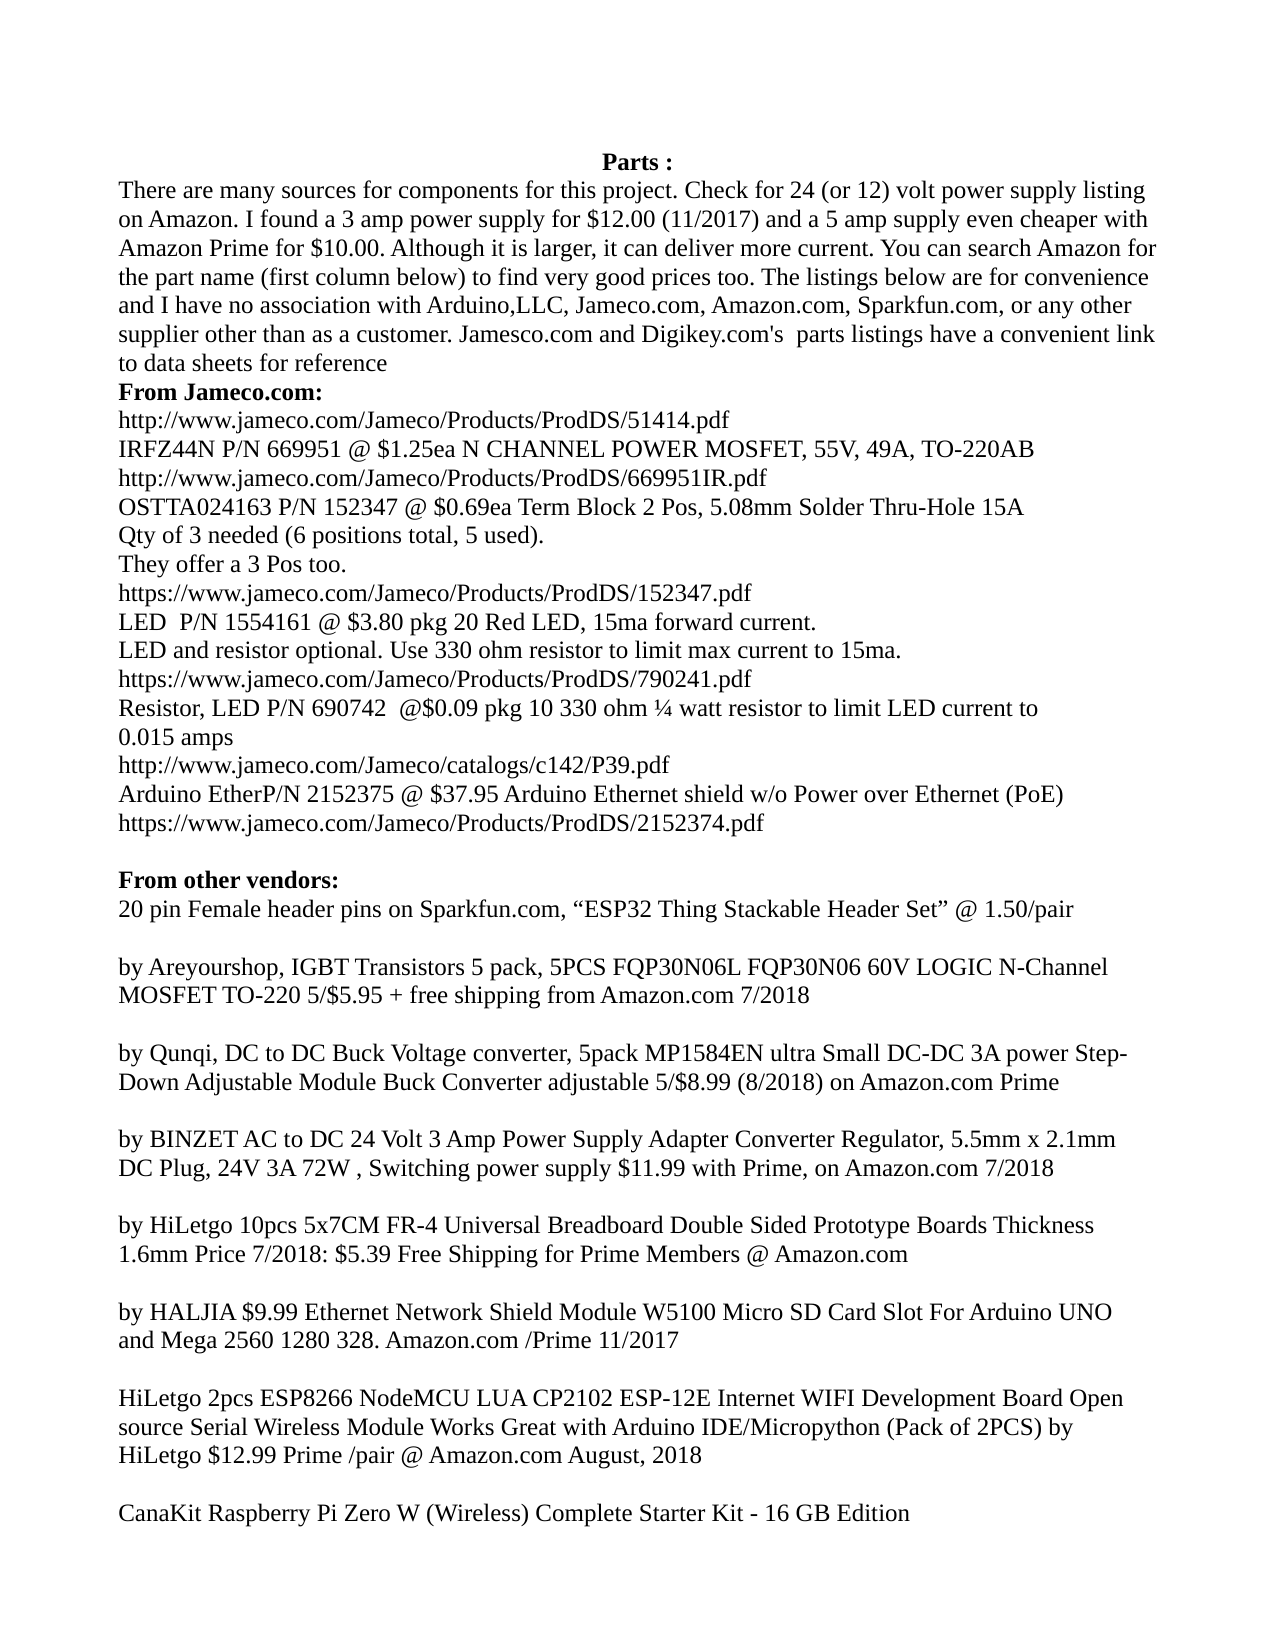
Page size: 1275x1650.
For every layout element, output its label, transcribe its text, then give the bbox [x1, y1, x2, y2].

text by Areyourshop, IGBT Transistors 5 pack, 5PCS FQP30N06L FQP30N06 60V LOGIC N-Channel [118, 952, 1157, 981]
text Resistor, LED P/N 690742 @$0.09 pkg 10 330 ohm ¼ watt resistor to limit LED current to [118, 693, 1157, 722]
text Parts : [118, 147, 1157, 176]
text and I have no association with Arduino,LLC, Jameco.com, Amazon.com, Sparkfun.com, or any other [118, 291, 1157, 319]
text on Amazon. I found a 3 amp power supply for $12.00 (11/2017) and a 5 amp supply even cheaper with [118, 204, 1157, 233]
text From Jameco.com: [118, 377, 1157, 406]
text There are many sources for components for this project. Check for 24 (or 12) volt power supply listing [118, 176, 1157, 204]
text https://www.jameco.com/Jameco/Products/ProdDS/2152374.pdf [118, 808, 1157, 837]
text CanaKit Raspberry Pi Zero W (Wireless) Complete Starter Kit - 16 GB Edition [118, 1498, 1157, 1527]
text by HiLetgo 10pcs 5x7CM FR-4 Universal Breadboard Double Sided Prototype Boards Thickness [118, 1211, 1157, 1239]
text 0.015 amps [118, 722, 1157, 751]
text 20 pin Female header pins on Sparkfun.com, “ESP32 Thing Stackable Header Set” @ 1.50/pair [118, 894, 1157, 923]
text http://www.jameco.com/Jameco/Products/ProdDS/51414.pdf [118, 406, 1157, 434]
text by BINZET AC to DC 24 Volt 3 Amp Power Supply Adapter Converter Regulator, 5.5mm x 2.1mm [118, 1124, 1157, 1153]
text LED P/N 1554161 @ $3.80 pkg 20 Red LED, 15ma forward current. [118, 607, 1157, 636]
text MOSFET TO-220 5/$5.95 + free shipping from Amazon.com 7/2018 [118, 981, 1157, 1009]
text Down Adjustable Module Buck Converter adjustable 5/$8.99 (8/2018) on Amazon.com Prime [118, 1067, 1157, 1096]
text Arduino EtherP/N 2152375 @ $37.95 Arduino Ethernet shield w/o Power over Ethernet (PoE) [118, 779, 1157, 808]
text by Qunqi, DC to DC Buck Voltage converter, 5pack MP1584EN ultra Small DC-DC 3A power Step- [118, 1038, 1157, 1067]
text https://www.jameco.com/Jameco/Products/ProdDS/152347.pdf [118, 578, 1157, 607]
text and Mega 2560 1280 328. Amazon.com /Prime 11/2017 [118, 1326, 1157, 1354]
text LED and resistor optional. Use 330 ohm resistor to limit max current to 15ma. [118, 636, 1157, 664]
text the part name (first column below) to find very good prices too. The listings below are for convenience [118, 262, 1157, 291]
text 1.6mm Price 7/2018: $5.39 Free Shipping for Prime Members @ Amazon.com [118, 1239, 1157, 1268]
text source Serial Wireless Module Works Great with Arduino IDE/Micropython (Pack of 2PCS) by [118, 1412, 1157, 1441]
text DC Plug, 24V 3A 72W , Switching power supply $11.99 with Prime, on Amazon.com 7/2018 [118, 1153, 1157, 1182]
text Qty of 3 needed (6 positions total, 5 used). [118, 521, 1157, 549]
text IRFZ44N P/N 669951 @ $1.25ea N CHANNEL POWER MOSFET, 55V, 49A, TO-220AB [118, 434, 1157, 463]
text https://www.jameco.com/Jameco/Products/ProdDS/790241.pdf [118, 664, 1157, 693]
text OSTTA024163 P/N 152347 @ $0.69ea Term Block 2 Pos, 5.08mm Solder Thru-Hole 15A [118, 492, 1157, 521]
text Amazon Prime for $10.00. Although it is larger, it can deliver more current. You can search Amazon for [118, 233, 1157, 262]
text http://www.jameco.com/Jameco/catalogs/c142/P39.pdf [118, 751, 1157, 779]
text From other vendors: [118, 866, 1157, 894]
text They offer a 3 Pos too. [118, 549, 1157, 578]
text supplier other than as a customer. Jamesco.com and Digikey.com's parts listings have a convenient link to data sheets for reference [118, 319, 1157, 377]
text HiLetgo $12.99 Prime /pair @ Amazon.com August, 2018 [118, 1441, 1157, 1469]
text by HALJIA $9.99 Ethernet Network Shield Module W5100 Micro SD Card Slot For Arduino UNO [118, 1297, 1157, 1326]
text HiLetgo 2pcs ESP8266 NodeMCU LUA CP2102 ESP-12E Internet WIFI Development Board Open [118, 1383, 1157, 1412]
text http://www.jameco.com/Jameco/Products/ProdDS/669951IR.pdf [118, 463, 1157, 492]
